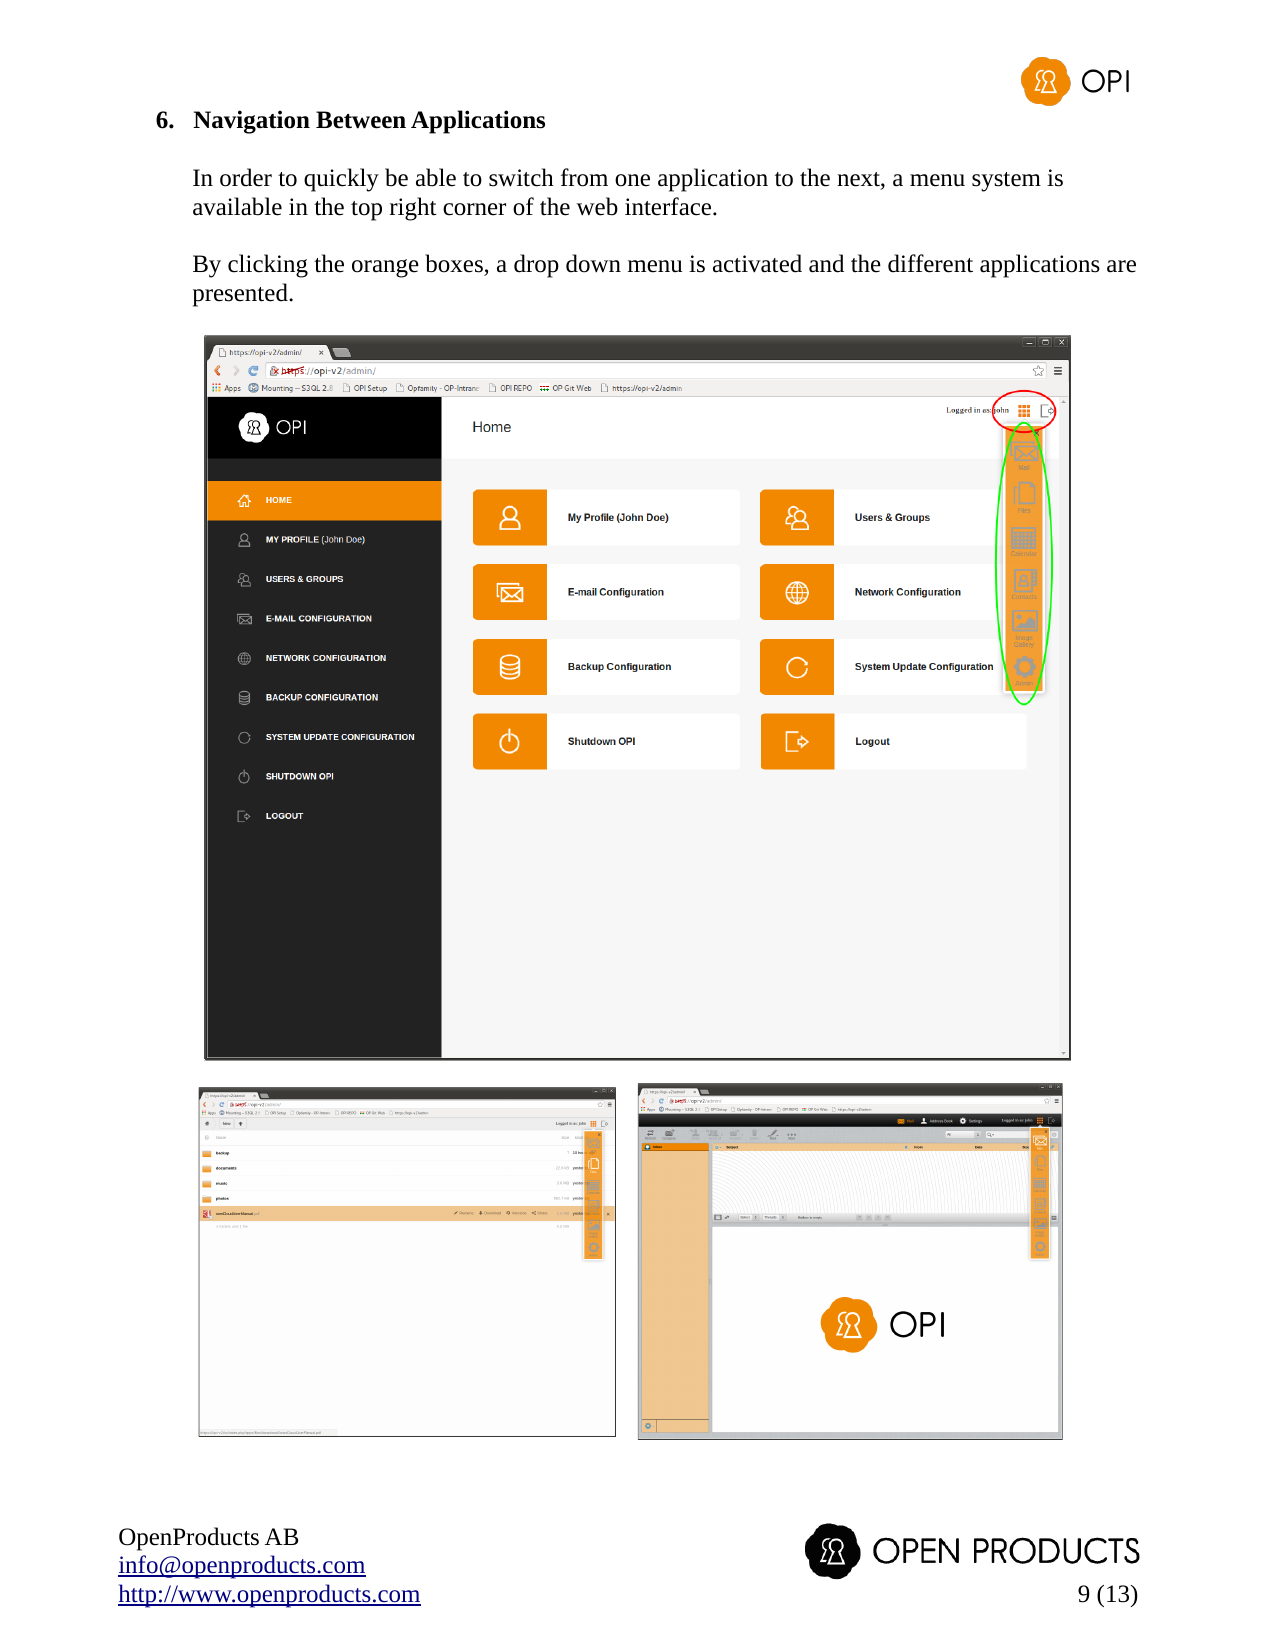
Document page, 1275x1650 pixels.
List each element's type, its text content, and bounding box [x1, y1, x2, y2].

picture [637, 1083, 1063, 1440]
picture [198, 1087, 616, 1437]
picture [998, 34, 1157, 128]
text By clicking the orange boxes, a drop down menu is activated and the different applications are presented. [192, 249, 1157, 307]
picture [780, 1497, 1162, 1604]
picture [204, 335, 1071, 1061]
text In order to quickly be able to switch from one application to the next, a menu system is available in the top right corner of the web interface. [192, 163, 1157, 221]
list Navigation Between Applications [156, 106, 1157, 134]
